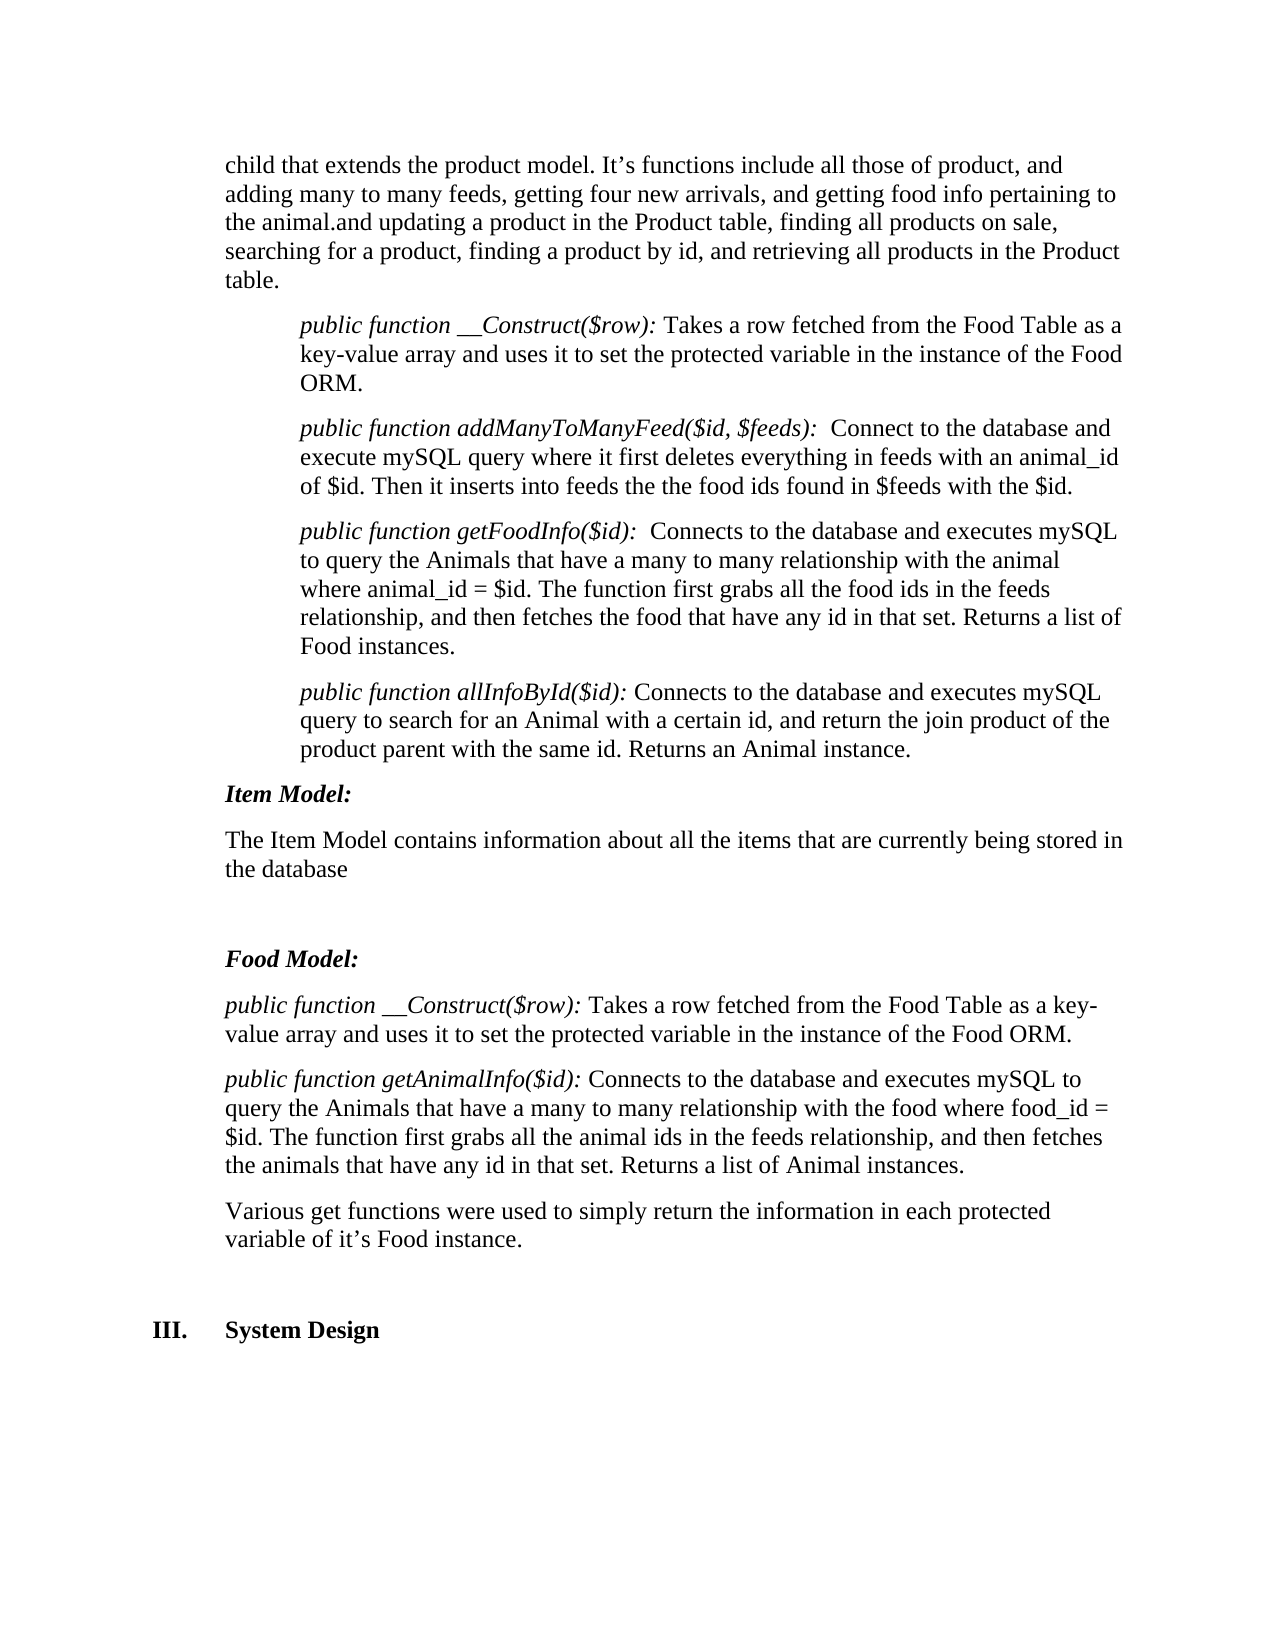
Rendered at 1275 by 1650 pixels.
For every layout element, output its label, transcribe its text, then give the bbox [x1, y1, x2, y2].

text public function __Construct($row): Takes a row fetched from the Food Table as a key-value array and uses it to set the protected variable in the instance of the Food ORM. [300, 310, 1125, 397]
text Food Model: [150, 944, 1125, 973]
text public function __Construct($row): Takes a row fetched from the Food Table as a key-value array and uses it to set the protected variable in the instance of the Food ORM. [225, 990, 1125, 1047]
text public function addManyToManyFeed($id, $feeds): Connect to the database and execute mySQL query where it first deletes everything in feeds with an animal_id of $id. Then it inserts into feeds the the food ids found in $feeds with the $id. [300, 413, 1125, 499]
text Various get functions were used to simply return the information in each protected variable of it’s Food instance. [225, 1196, 1125, 1253]
text The Item Model contains information about all the items that are currently being stored in the database [225, 825, 1125, 882]
text Item Model: [150, 779, 1125, 808]
text public function getFoodInfo($id): Connects to the database and executes mySQL to query the Animals that have a many to many relationship with the animal where animal_id = $id. The function first grabs all the food ids in the feeds relationship, and then fetches the food that have any id in that set. Returns a list of Food instances. [300, 516, 1125, 660]
list System Design [187, 1315, 1125, 1344]
text public function getAnimalInfo($id): Connects to the database and executes mySQL to query the Animals that have a many to many relationship with the food where food_id = $id. The function first grabs all the animal ids in the feeds relationship, and then fetches the animals that have any id in that set. Returns a list of Animal instances. [225, 1064, 1125, 1179]
text child that extends the product model. It’s functions include all those of product, and adding many to many feeds, getting four new arrivals, and getting food info pertaining to the animal.and updating a product in the Product table, finding all products on sale, searching for a product, finding a product by id, and retrieving all products in the Product table. [225, 150, 1125, 294]
text public function allInfoById($id): Connects to the database and executes mySQL query to search for an Animal with a certain id, and return the join product of the product parent with the same id. Returns an Animal instance. [300, 677, 1125, 763]
